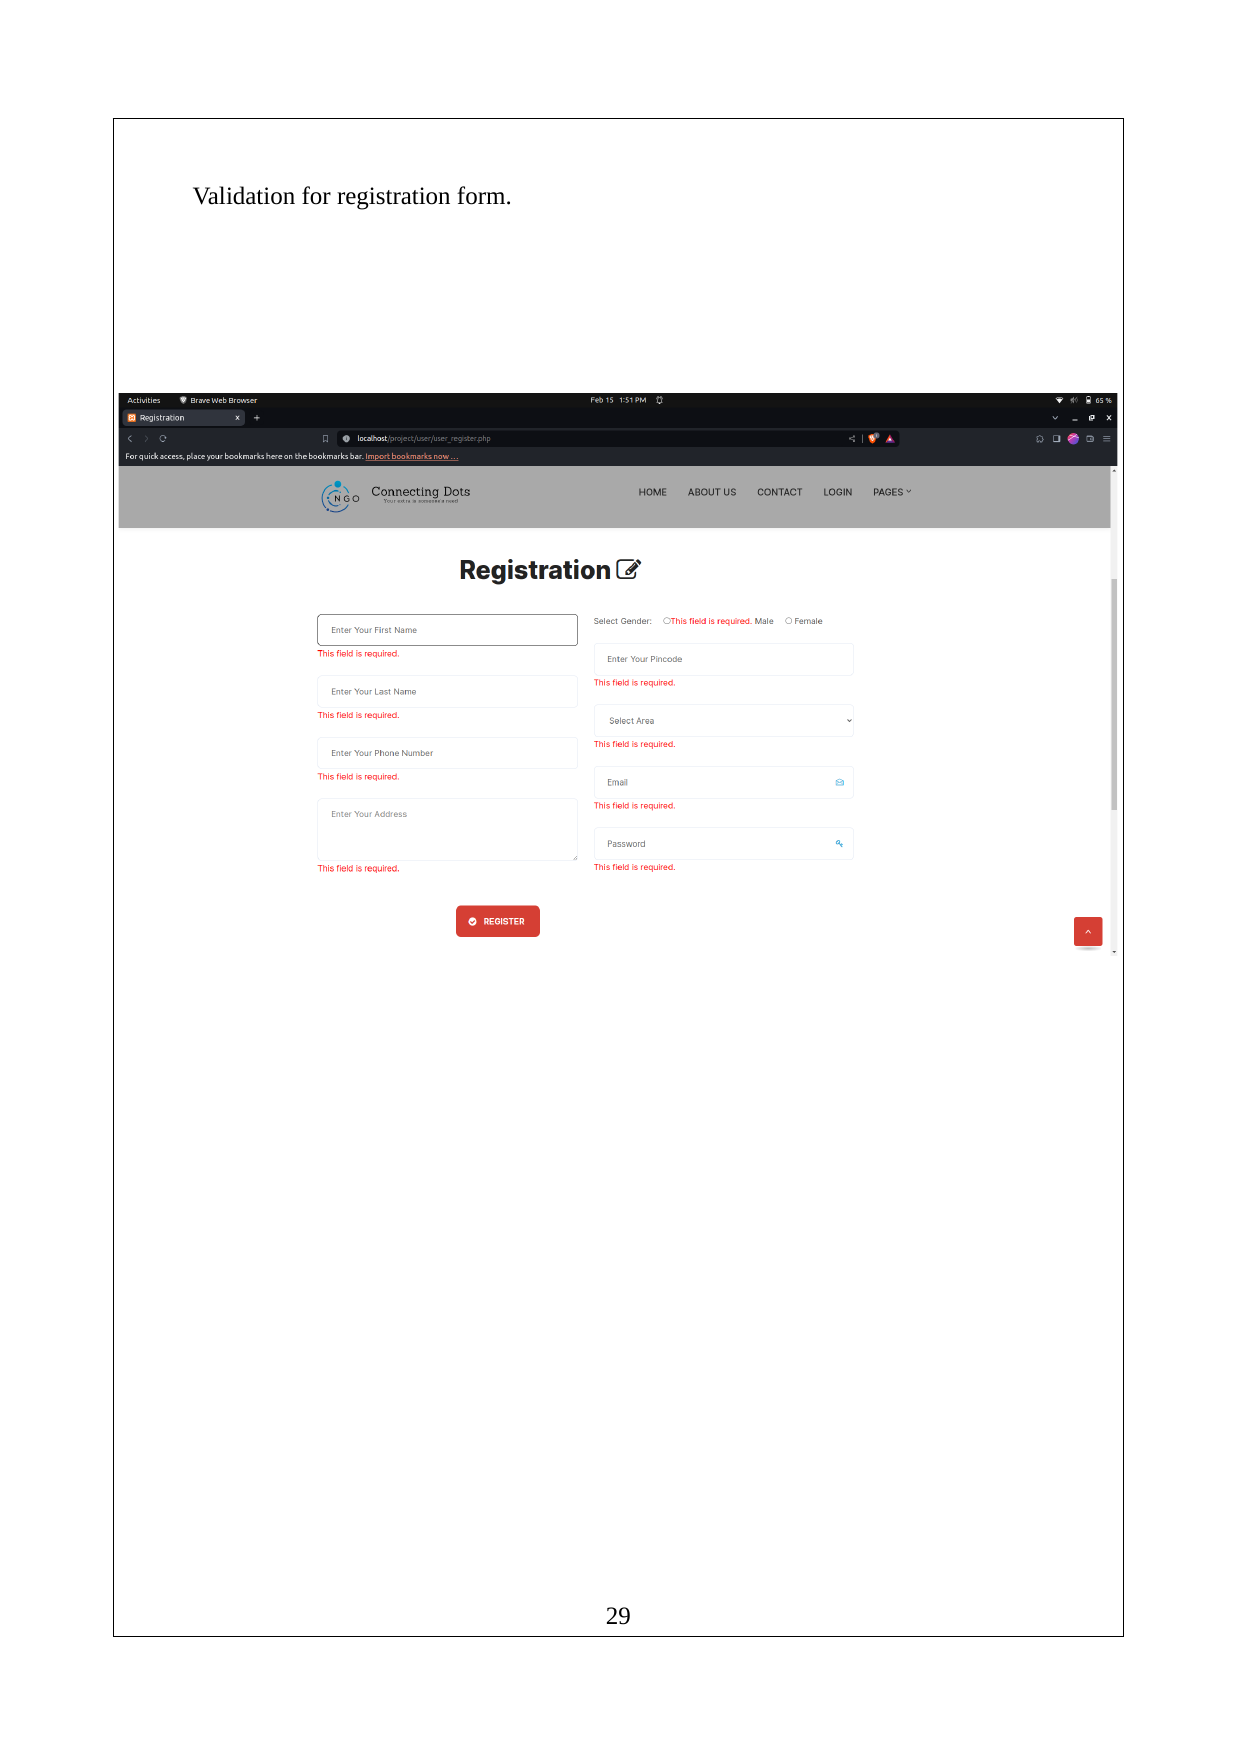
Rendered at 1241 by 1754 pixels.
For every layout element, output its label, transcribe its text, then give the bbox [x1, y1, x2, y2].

picture [118, 393, 1118, 956]
text Validation for registration form. [142, 181, 1117, 210]
